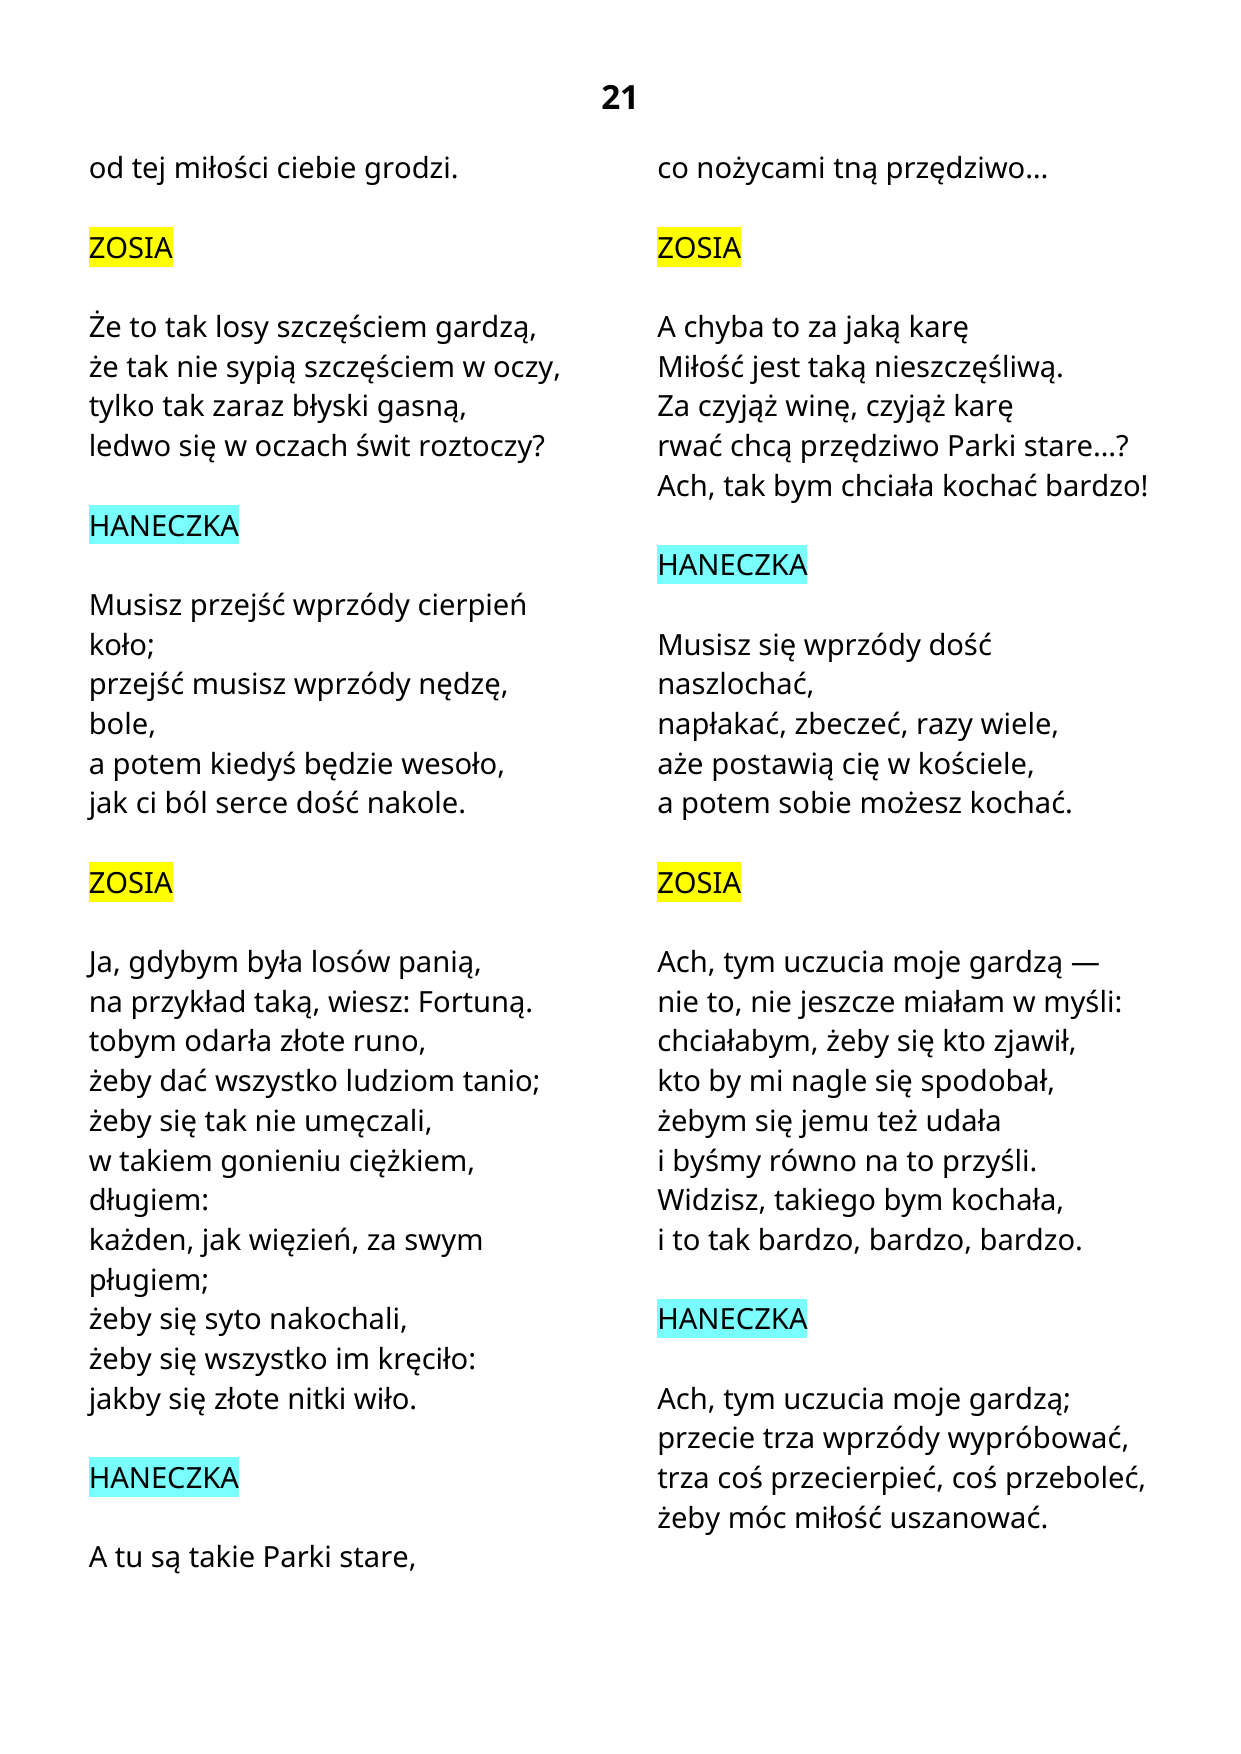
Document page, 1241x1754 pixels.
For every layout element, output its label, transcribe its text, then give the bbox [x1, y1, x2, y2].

text na przykład taką, wiesz: Fortuną. [88, 981, 583, 1021]
text Musisz się wprzódy dość naszlochać, [657, 624, 1152, 703]
text i to tak bardzo, bardzo, bardzo. [657, 1219, 1152, 1259]
text trza coś przecierpieć, coś przeboleć, [657, 1457, 1152, 1497]
text każden, jak więzień, za swym pługiem; [88, 1219, 583, 1298]
text żeby móc miłość uszanować. [657, 1497, 1152, 1537]
text przejść musisz wprzódy nędzę, bole, [88, 663, 583, 743]
text żeby się syto nakochali, [88, 1298, 583, 1338]
text od tej miłości ciebie grodzi. [88, 148, 583, 187]
text a potem kiedyś będzie wesoło, [88, 743, 583, 783]
text tobym odarła złote runo, [88, 1021, 583, 1060]
text ledwo się w oczach świt roztoczy? [88, 425, 583, 465]
text żeby się wszystko im kręciło: [88, 1338, 583, 1378]
text aże postawią cię w kościele, [657, 743, 1152, 783]
text ZOSIA [657, 862, 1152, 902]
text przecie trza wprzódy wypróbować, [657, 1418, 1152, 1457]
text Ach, tak bym chciała kochać bardzo! [657, 465, 1152, 505]
text Za czyjąż winę, czyjąż karę [657, 386, 1152, 425]
text A chyba to za jaką karę [657, 306, 1152, 346]
text chciałabym, żeby się kto zjawił, [657, 1021, 1152, 1060]
text Że to tak losy szczęściem gardzą, [88, 306, 583, 346]
text Miłość jest taką nieszczęśliwą. [657, 346, 1152, 386]
text w takiem gonieniu ciężkiem, długiem: [88, 1140, 583, 1219]
text napłakać, zbeczeć, razy wiele, [657, 703, 1152, 743]
text że tak nie sypią szczęściem w oczy, [88, 346, 583, 386]
text ZOSIA [657, 227, 1152, 267]
text żeby dać wszystko ludziom tanio; [88, 1060, 583, 1100]
text i byśmy równo na to przyśli. [657, 1140, 1152, 1179]
text Ja, gdybym była losów panią, [88, 941, 583, 981]
text rwać chcą przędziwo Parki stare…? [657, 425, 1152, 465]
text żebym się jemu też udała [657, 1100, 1152, 1140]
text ZOSIA [88, 227, 583, 267]
text Ach, tym uczucia moje gardzą; [657, 1378, 1152, 1418]
text Widzisz, takiego bym kochała, [657, 1179, 1152, 1219]
text Ach, tym uczucia moje gardzą — [657, 941, 1152, 981]
text jakby się złote nitki wiło. [88, 1378, 583, 1418]
text tylko tak zaraz błyski gasną, [88, 386, 583, 425]
text co nożycami tną przędziwo… [657, 148, 1152, 187]
text Musisz przejść wprzódy cierpień koło; [88, 584, 583, 663]
text ZOSIA [88, 862, 583, 902]
text HANECZKA [657, 544, 1152, 584]
text żeby się tak nie umęczali, [88, 1100, 583, 1140]
text nie to, nie jeszcze miałam w myśli: [657, 981, 1152, 1021]
text HANECZKA [657, 1298, 1152, 1338]
text HANECZKA [88, 505, 583, 544]
text a potem sobie możesz kochać. [657, 783, 1152, 822]
text HANECZKA [88, 1457, 583, 1497]
text kto by mi nagle się spodobał, [657, 1060, 1152, 1100]
text A tu są takie Parki stare, [88, 1537, 583, 1576]
text jak ci ból serce dość nakole. [88, 783, 583, 822]
